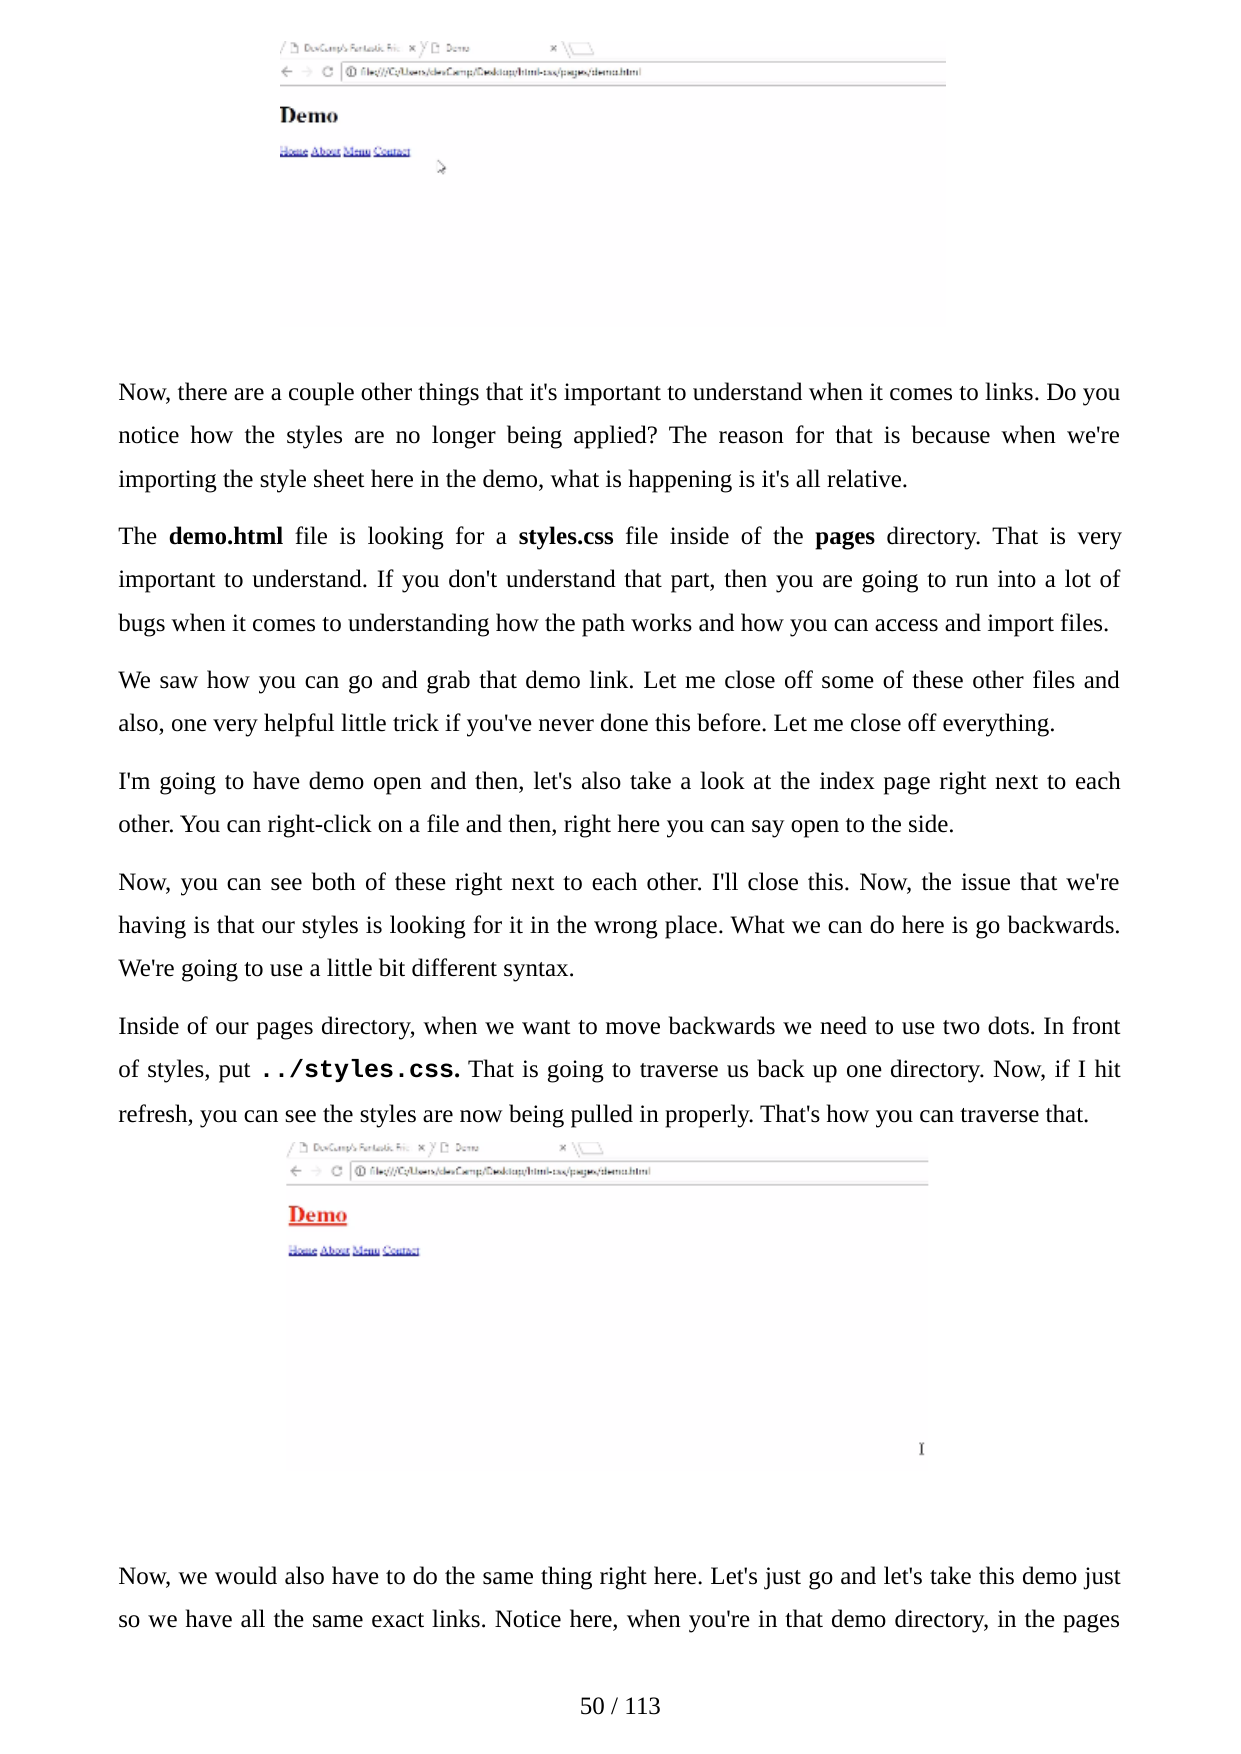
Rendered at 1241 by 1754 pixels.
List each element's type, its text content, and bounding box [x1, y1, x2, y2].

picture [286, 1142, 929, 1471]
text Now, there are a couple other things that it's important to understand when it comes to links. Do you notice how the styles are no longer being applied? The reason for that is because when we're importing the style sheet here in the demo, what is happening is it's all relative. [118, 377, 1122, 492]
picture [280, 41, 946, 327]
text We saw how you can go and grab that demo link. Let me close off some of these other files and also, one very helpful little trick if you've never done this before. Let me close off everything. [118, 665, 1122, 737]
text Now, we would also have to do the same thing right here. Let's just go and let's take this demo just so we have all the same exact links. Notice here, when you're in that demo directory, in the pages [118, 1561, 1122, 1633]
text The demo.html file is looking for a styles.css file inside of the pages directory. That is very important to understand. If you don't understand that part, then you are going to run into a lot of bugs when it comes to understanding how the path works and how you can access and import files. [118, 521, 1122, 636]
text I'm going to have demo open and then, let's also take a look at the index page right next to each other. You can right-click on a file and then, right here you can say open to the side. [118, 766, 1122, 838]
text Inside of our pages directory, when we want to move backwards we need to use two dots. In front of styles, put ../styles.css. That is going to traverse us back up one directory. Now, if I hit refresh, you can see the styles are now being pulled in properly. That's how you can traverse that. [118, 1011, 1122, 1128]
text Now, you can see both of these right next to each other. I'll close this. Now, the issue that we're having is that our styles is looking for it in the wrong place. What we can do here is go backwards. We're going to use a little bit different syntax. [118, 867, 1122, 982]
